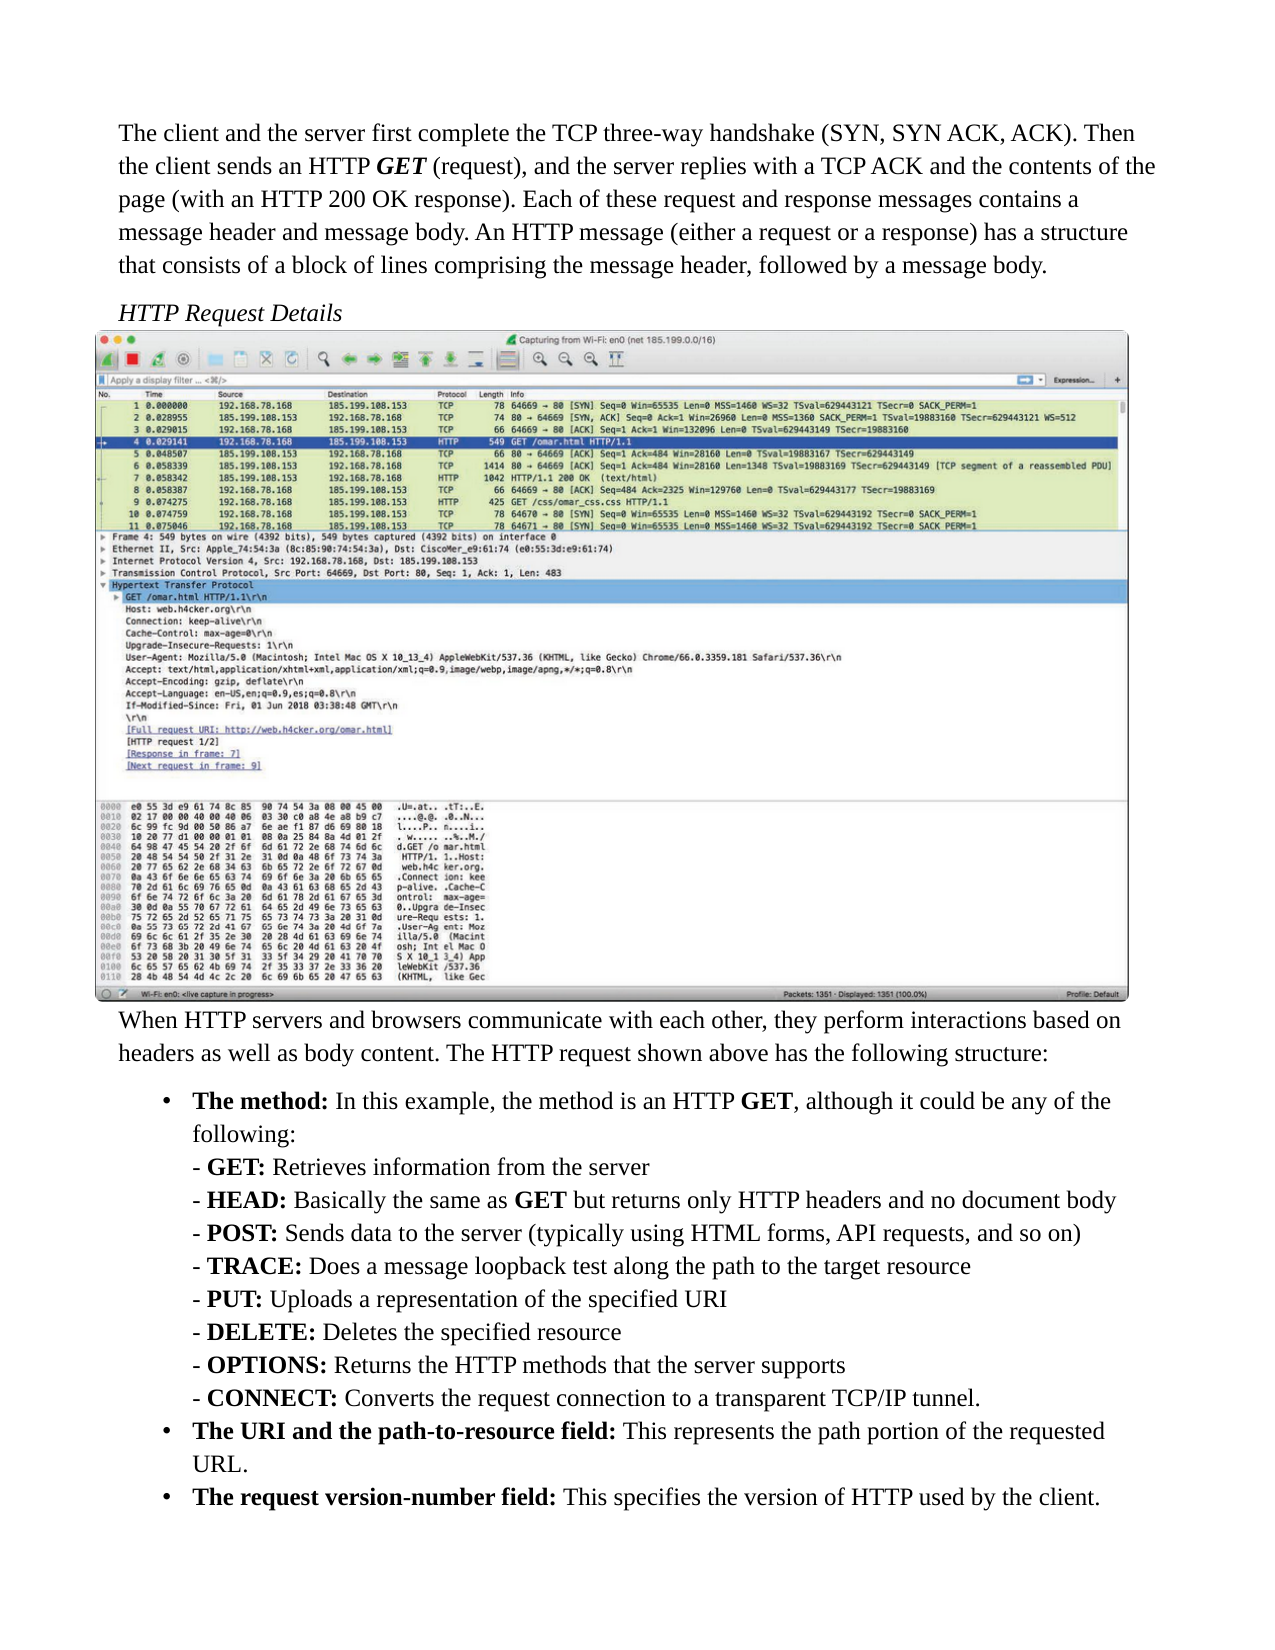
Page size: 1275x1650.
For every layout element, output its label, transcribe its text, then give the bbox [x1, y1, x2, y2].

list The method: In this example, the method is an HTTP GET, although it could be any of the following: - GET: Retrieves information from the server - HEAD: Basically the same as GET but returns only HTTP headers and no document body - POST: Sends data to the server (typically using HTML forms, API requests, and so on) - TRACE: Does a message loopback test along the path to the target resource - PUT: Uploads a representation of the specified URI - DELETE: Deletes the specified resource - OPTIONS: Returns the HTTP methods that the server supports - CONNECT: Converts the request connection to a transparent TCP/IP tunnel. [162, 1086, 1157, 1412]
text HTTP Request Details [118, 298, 1157, 327]
picture [90, 328, 1129, 1002]
list The request version-number field: This specifies the version of HTTP used by the client. [162, 1482, 1157, 1511]
text When HTTP servers and browsers communicate with each other, they perform interactions based on headers as well as body content. The HTTP request shown above has the following structure: [118, 345, 1157, 1067]
text The client and the server first complete the TCP three-way handshake (SYN, SYN ACK, ACK). Then the client sends an HTTP GET (request), and the server replies with a TCP ACK and the contents of the page (with an HTTP 200 OK response). Each of these request and response messages contains a message header and message body. An HTTP message (either a request or a response) has a structure that consists of a block of lines comprising the message header, followed by a message body. [118, 118, 1157, 279]
list The URI and the path-to-resource field: This represents the path portion of the requested URL. [162, 1416, 1157, 1478]
